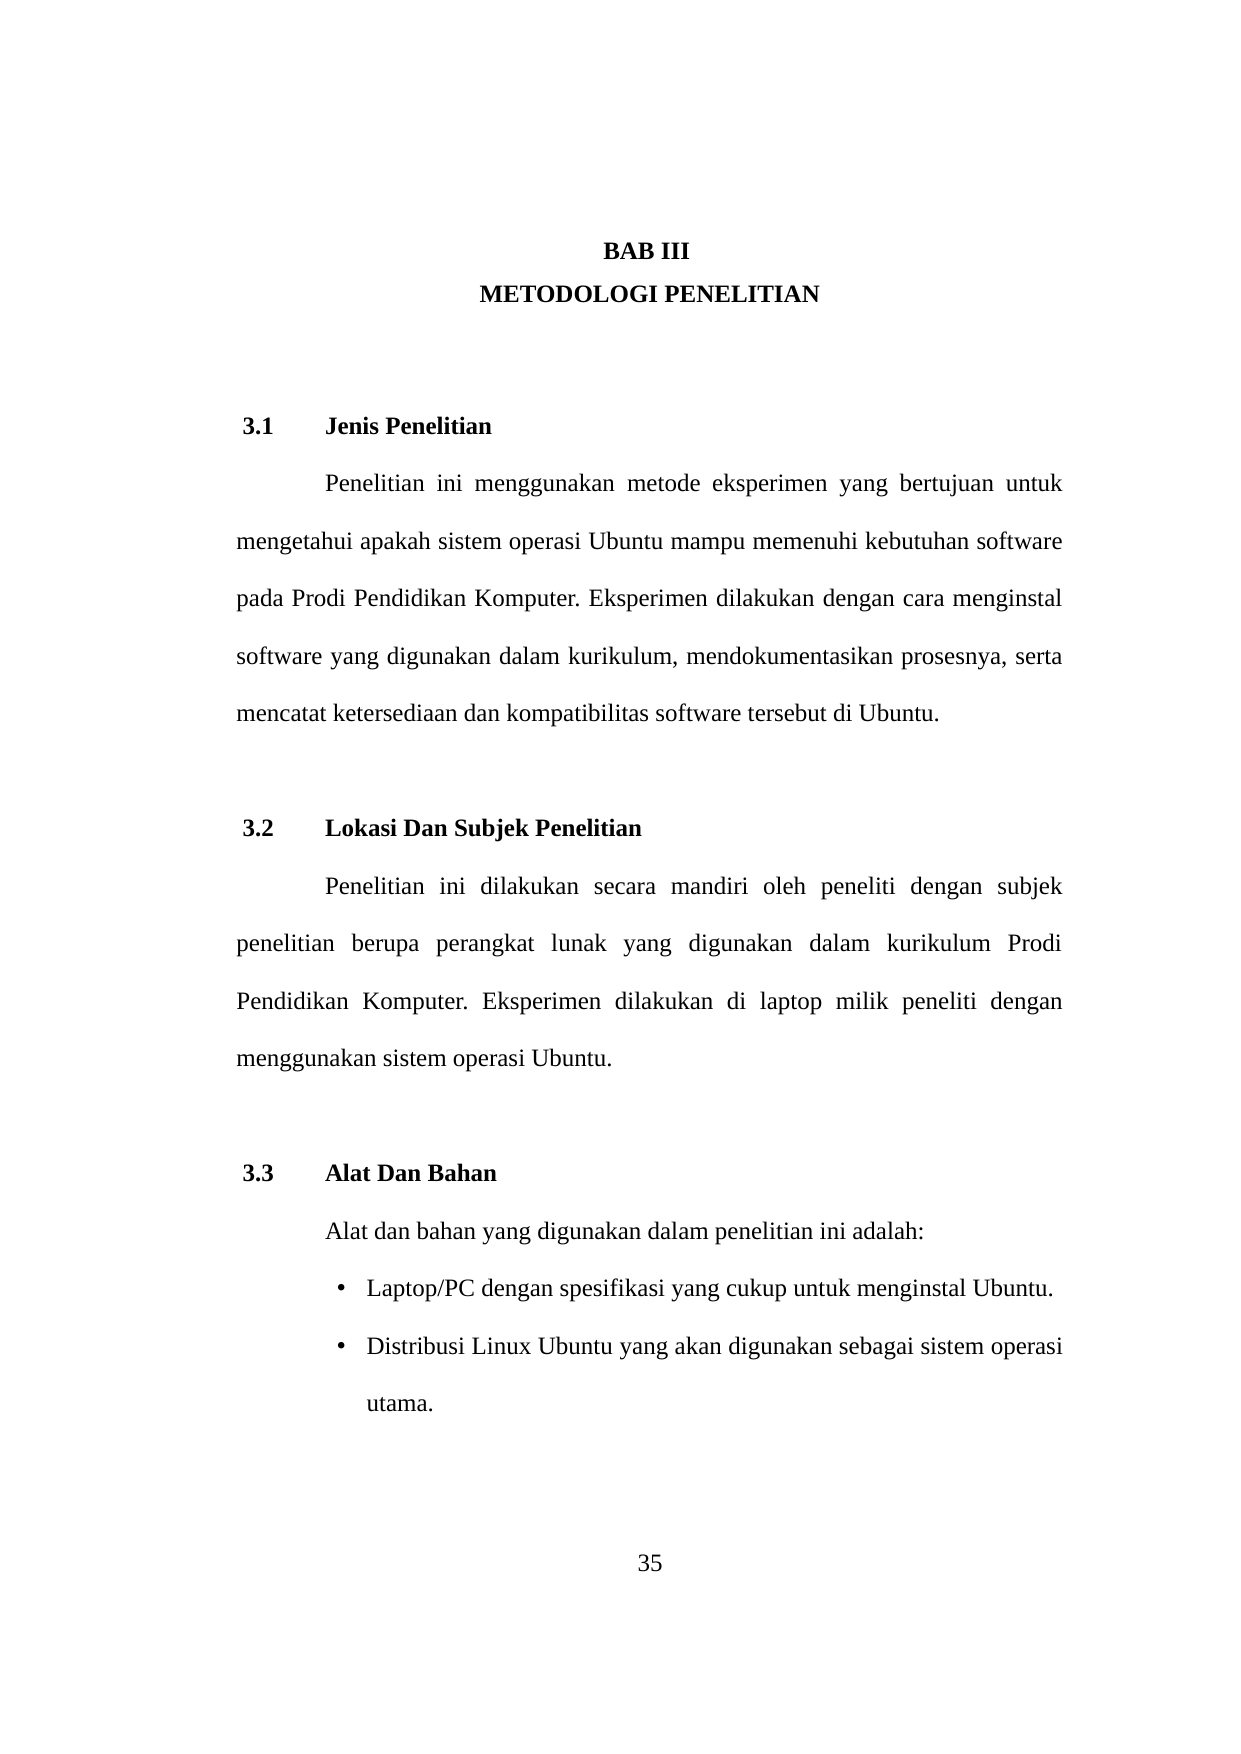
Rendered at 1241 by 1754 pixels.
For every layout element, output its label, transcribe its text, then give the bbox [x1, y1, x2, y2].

text Alat dan bahan yang digunakan dalam penelitian ini adalah: [236, 1216, 1063, 1245]
subtitle Jenis Penelitian [236, 411, 1063, 440]
text Penelitian ini dilakukan secara mandiri oleh peneliti dengan subjek penelitian berupa perangkat lunak yang digunakan dalam kurikulum Prodi Pendidikan Komputer. Eksperimen dilakukan di laptop milik peneliti dengan menggunakan sistem operasi Ubuntu. [236, 871, 1063, 1072]
subtitle Alat dan Bahan [236, 1158, 1063, 1187]
subtitle Lokasi dan Subjek Penelitian [236, 813, 1063, 842]
list Laptop/PC dengan spesifikasi yang cukup untuk menginstal Ubuntu. [337, 1273, 1063, 1302]
text Penelitian ini menggunakan metode eksperimen yang bertujuan untuk mengetahui apakah sistem operasi Ubuntu mampu memenuhi kebutuhan software pada Prodi Pendidikan Komputer. Eksperimen dilakukan dengan cara menginstal software yang digunakan dalam kurikulum, mendokumentasikan prosesnya, serta mencatat ketersediaan dan kompatibilitas software tersebut di Ubuntu. [236, 468, 1063, 727]
list Distribusi Linux Ubuntu yang akan digunakan sebagai sistem operasi utama. [337, 1331, 1063, 1417]
subtitle METODOLOGI PENELITIAN [236, 236, 1063, 308]
